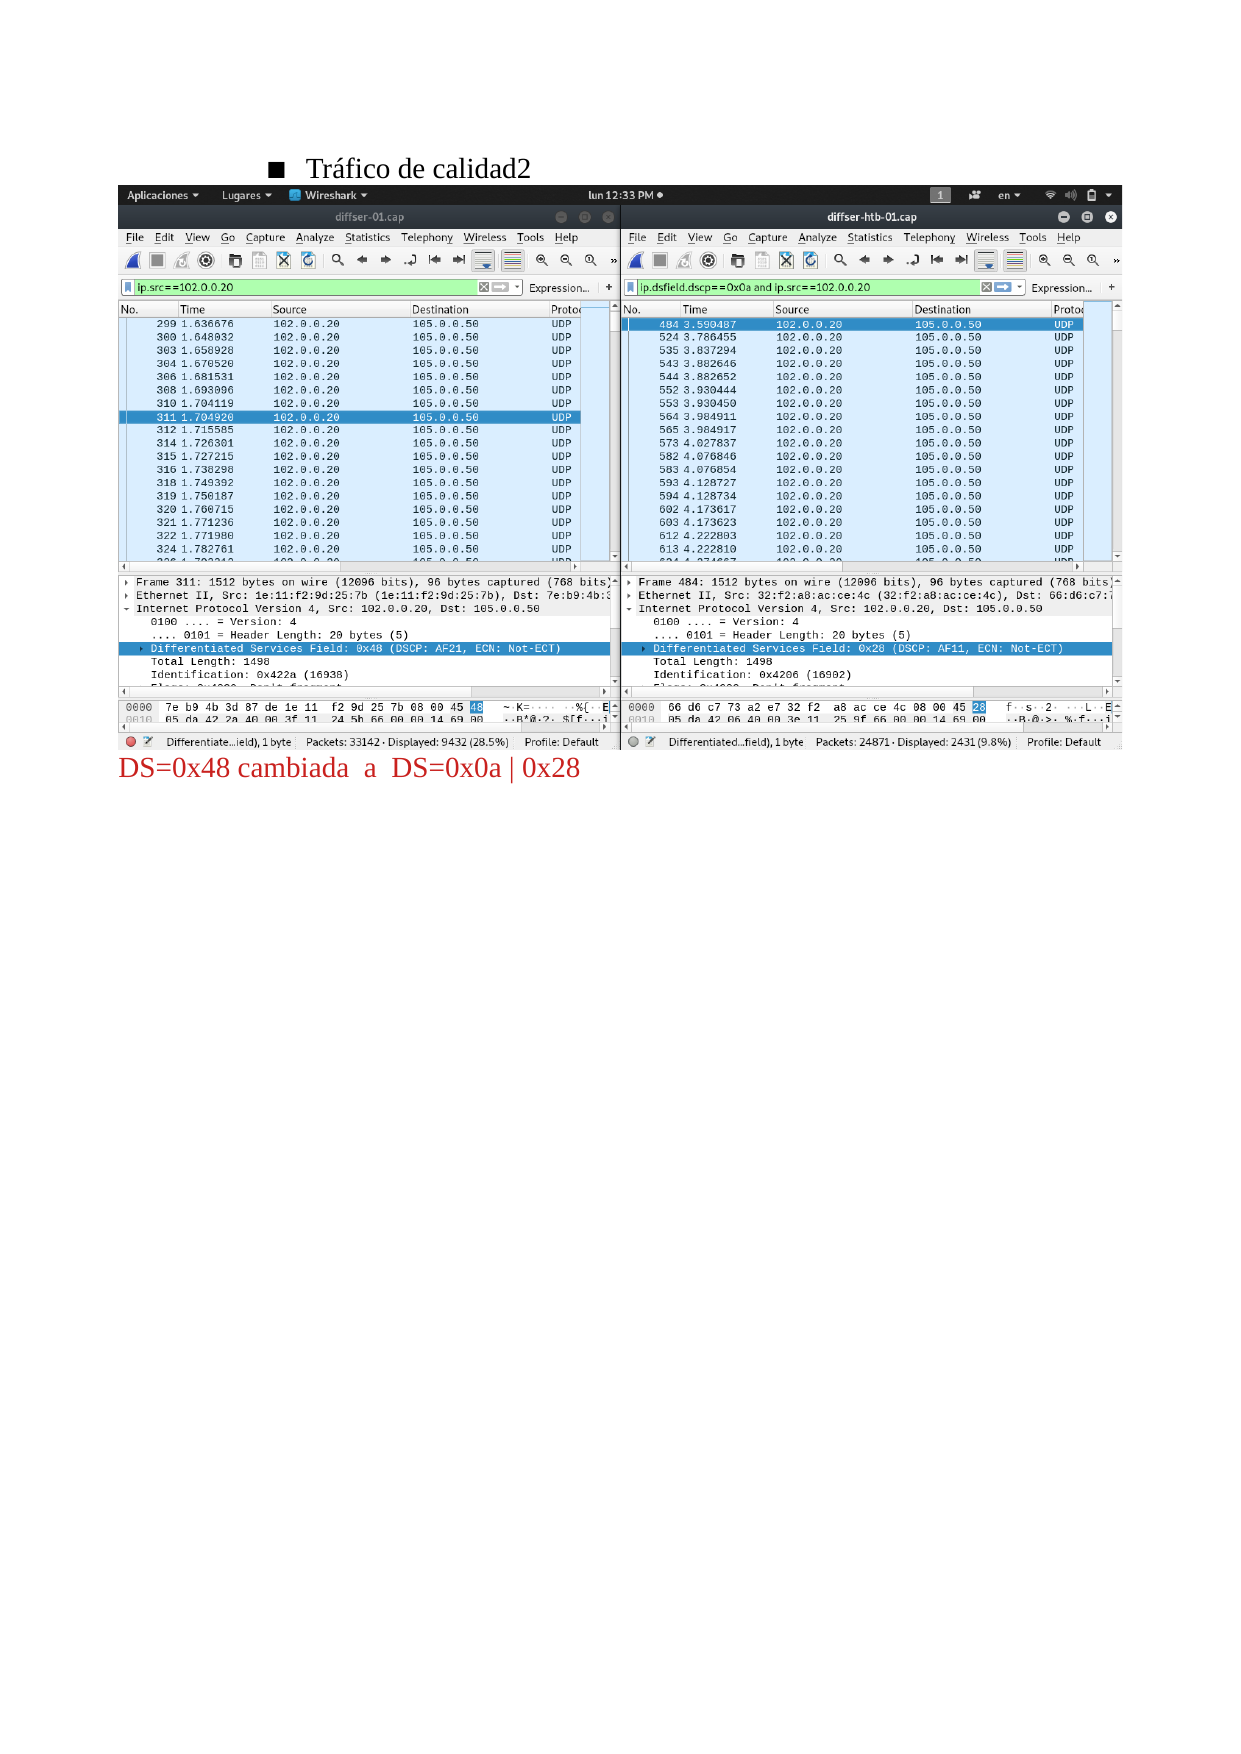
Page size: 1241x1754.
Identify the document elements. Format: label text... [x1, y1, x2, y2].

text DS=0x48 cambiada a DS=0x0a | 0x28 [118, 750, 1122, 783]
picture [118, 185, 1123, 750]
list Tráfico de calidad2 [268, 152, 1122, 185]
